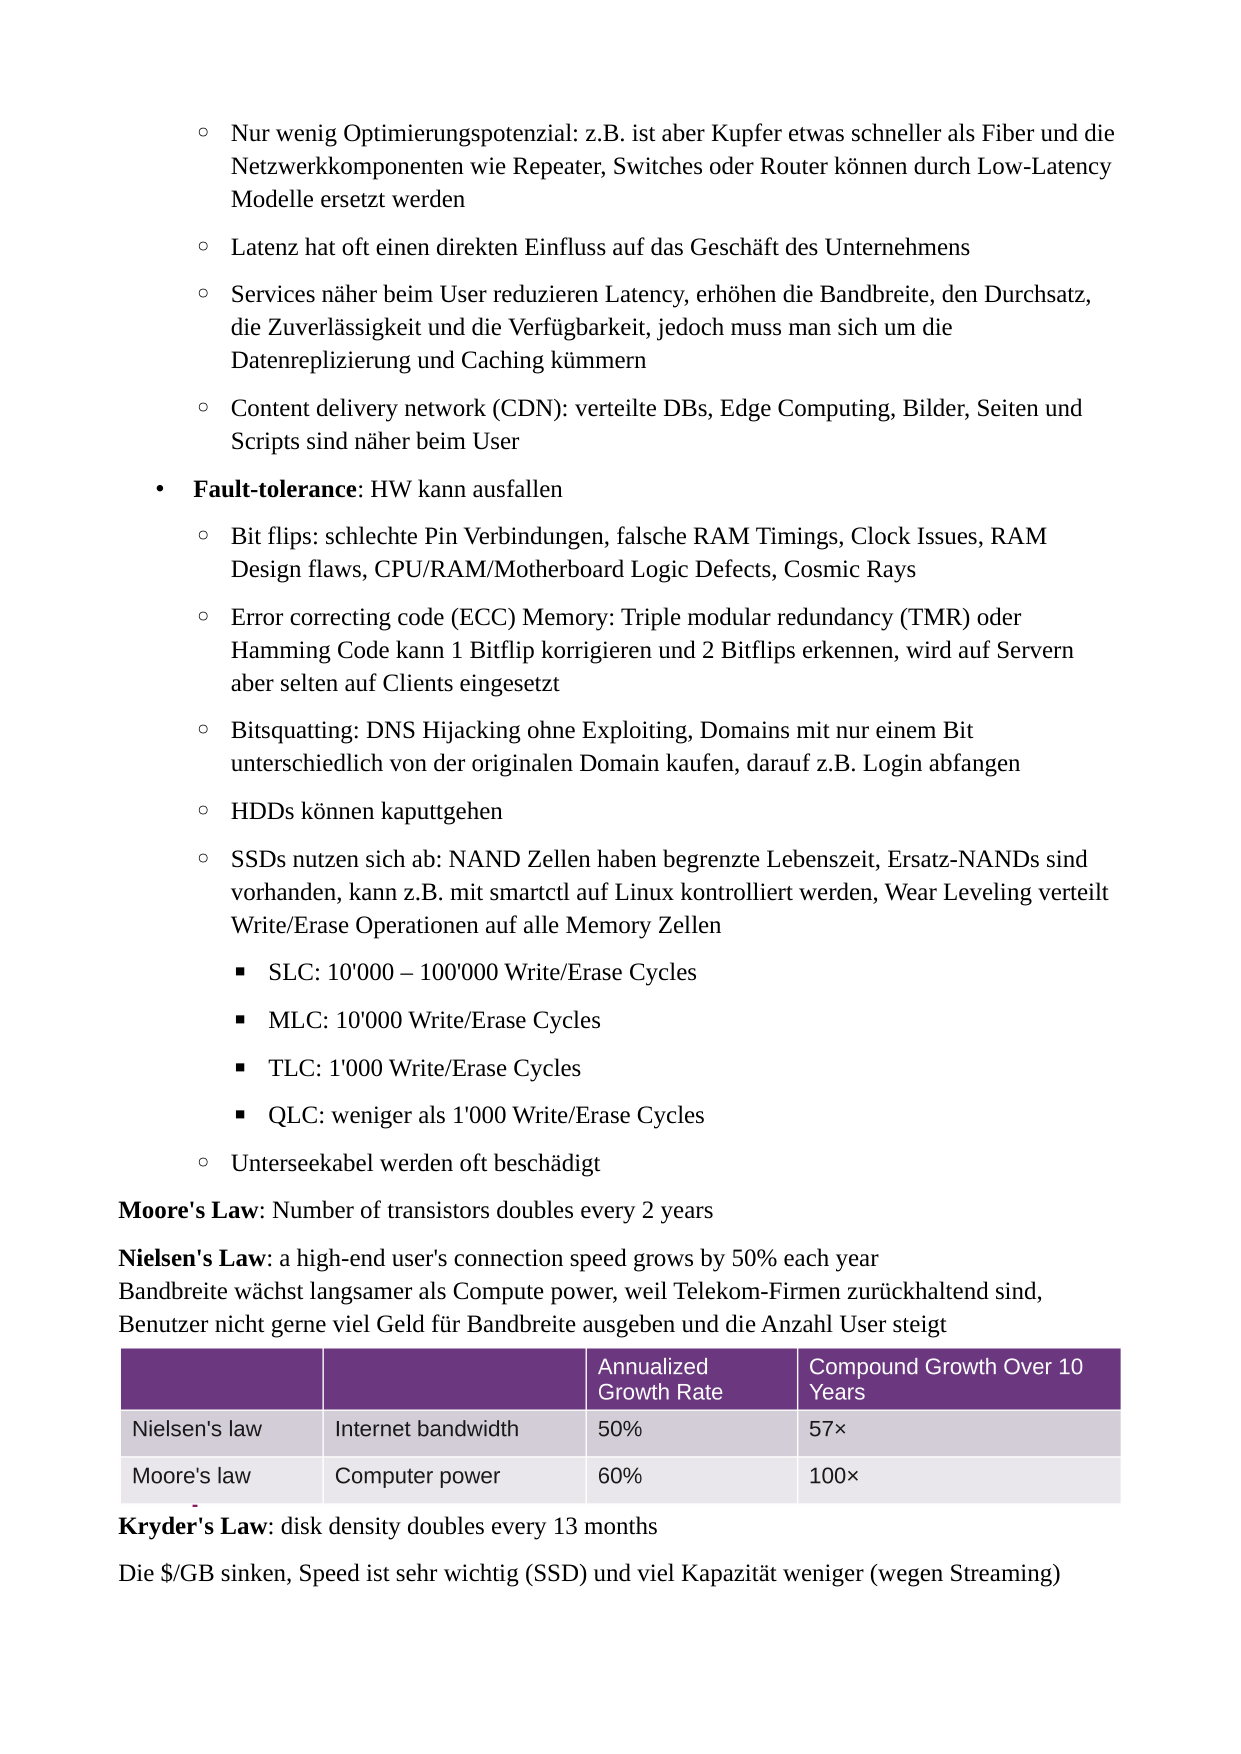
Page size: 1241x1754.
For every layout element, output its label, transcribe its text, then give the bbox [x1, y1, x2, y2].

list QLC: weniger als 1'000 Write/Erase Cycles [231, 1100, 1122, 1129]
list TLC: 1'000 Write/Erase Cycles [231, 1053, 1122, 1081]
list Bitsquatting: DNS Hijacking ohne Exploiting, Domains mit nur einem Bit unterschiedlich von der originalen Domain kaufen, darauf z.B. Login abfangen [193, 716, 1122, 777]
list Services näher beim User reduzieren Latency, erhöhen die Bandbreite, den Durchsatz, die Zuverlässigkeit und die Verfügbarkeit, jedoch muss man sich um die Datenreplizierung und Caching kümmern [193, 279, 1122, 374]
list HDDs können kaputtgehen [193, 796, 1122, 825]
picture [118, 1346, 1123, 1507]
text Nielsen's Law: a high-end user's connection speed grows by 50% each year Bandbreite wächst langsamer als Compute power, weil Telekom-Firmen zurückhaltend sind, Benutzer nicht gerne viel Geld für Bandbreite ausgeben und die Anzahl User steigt [118, 1243, 1122, 1338]
list Unterseekabel werden oft beschädigt [193, 1148, 1122, 1177]
text Kryder's Law: disk density doubles every 13 months [118, 1507, 1122, 1539]
list Content delivery network (CDN): verteilte DBs, Edge Computing, Bilder, Seiten und Scripts sind näher beim User [193, 393, 1122, 455]
list Bit flips: schlechte Pin Verbindungen, falsche RAM Timings, Clock Issues, RAM Design flaws, CPU/RAM/Motherboard Logic Defects, Cosmic Rays [193, 521, 1122, 583]
list SLC: 10'000 – 100'000 Write/Erase Cycles [231, 957, 1122, 986]
text Moore's Law: Number of transistors doubles every 2 years [118, 1195, 1122, 1224]
list Nur wenig Optimierungspotenzial: z.B. ist aber Kupfer etwas schneller als Fiber und die Netzwerkkomponenten wie Repeater, Switches oder Router können durch Low-Latency Modelle ersetzt werden [193, 118, 1122, 213]
list Fault-tolerance: HW kann ausfallen [156, 474, 1122, 502]
text Die $/GB sinken, Speed ist sehr wichtig (SSD) und viel Kapazität weniger (wegen Streaming) [118, 1558, 1122, 1587]
list Error correcting code (ECC) Memory: Triple modular redundancy (TMR) oder Hamming Code kann 1 Bitflip korrigieren und 2 Bitflips erkennen, wird auf Servern aber selten auf Clients eingesetzt [193, 602, 1122, 697]
list MLC: 10'000 Write/Erase Cycles [231, 1005, 1122, 1034]
list Latenz hat oft einen direkten Einfluss auf das Geschäft des Unternehmens [193, 232, 1122, 261]
list SSDs nutzen sich ab: NAND Zellen haben begrenzte Lebenszeit, Ersatz-NANDs sind vorhanden, kann z.B. mit smartctl auf Linux kontrolliert werden, Wear Leveling verteilt Write/Erase Operationen auf alle Memory Zellen [193, 844, 1122, 938]
